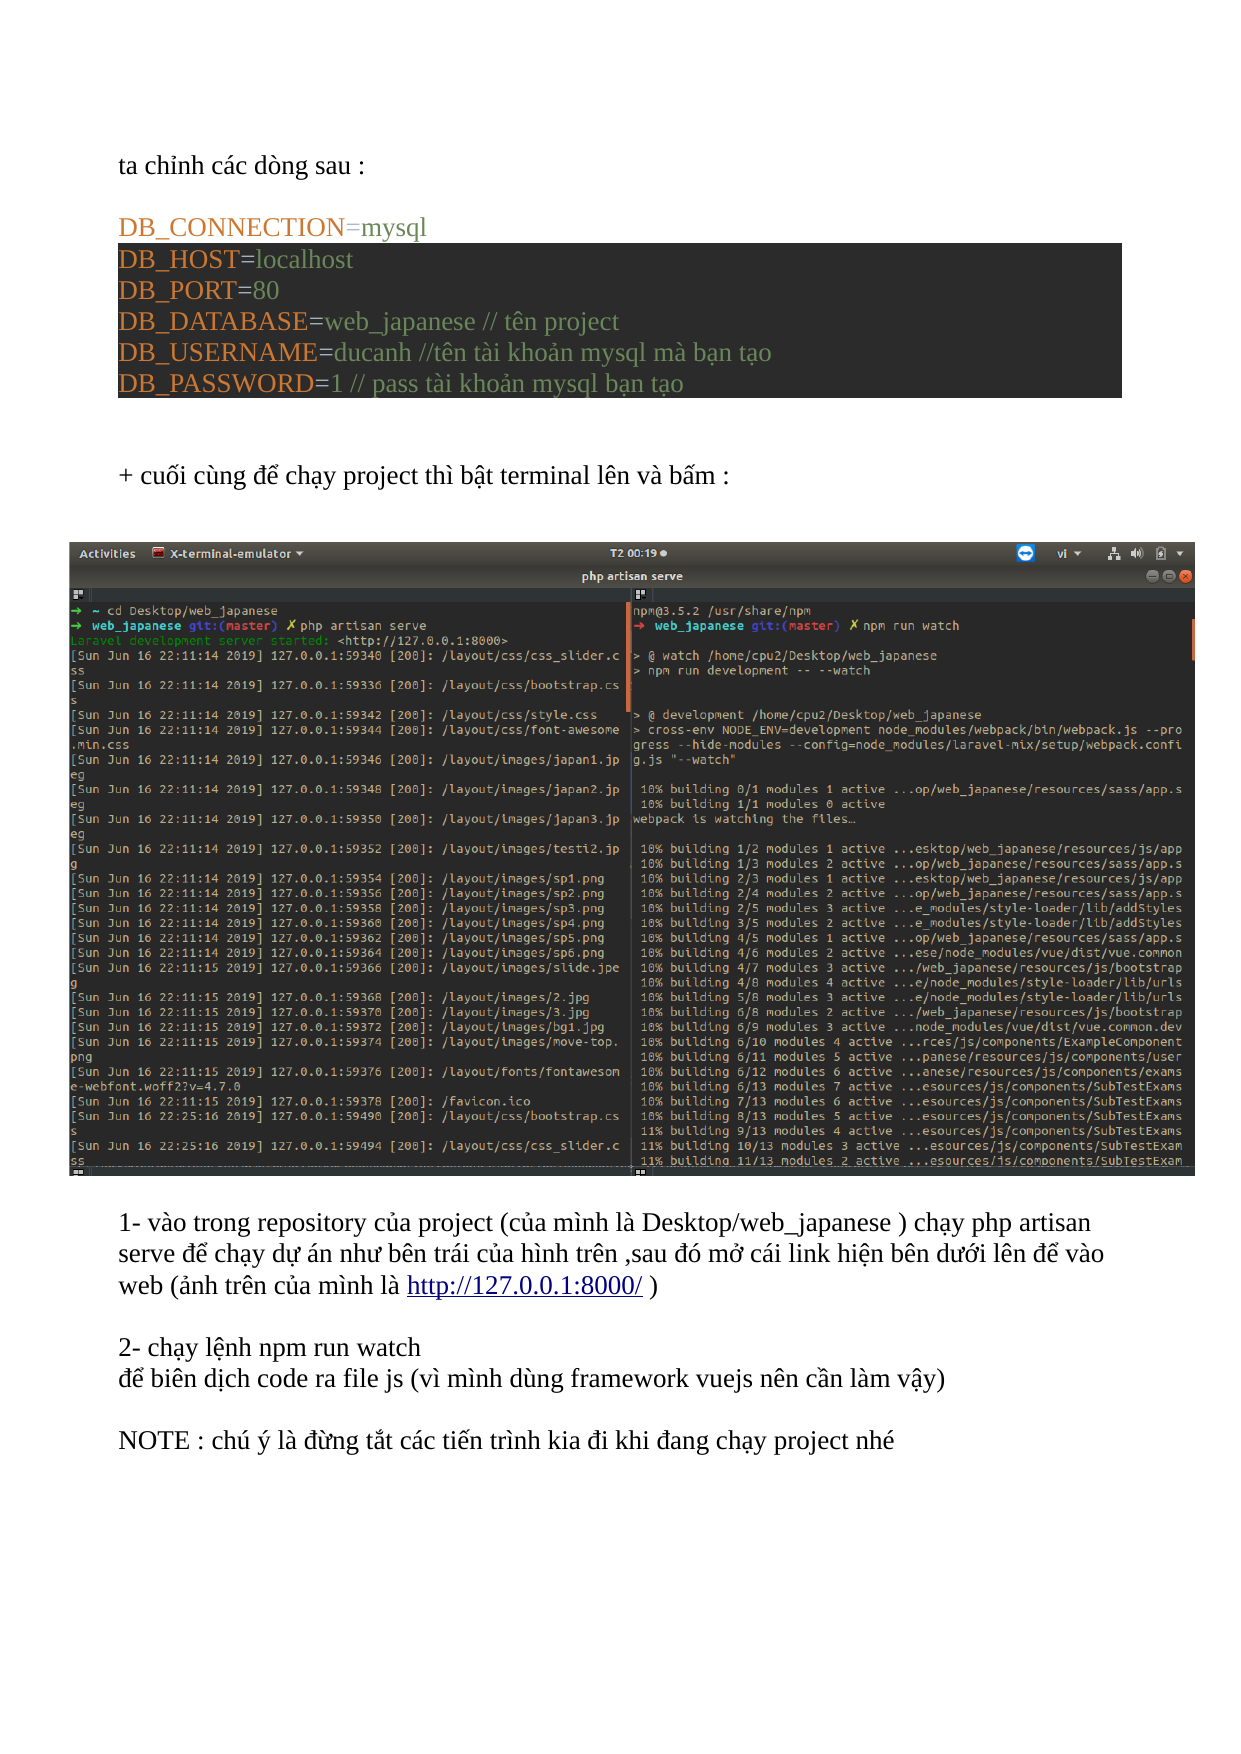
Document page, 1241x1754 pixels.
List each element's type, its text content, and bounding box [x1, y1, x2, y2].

text DB_DATABASE=web_japanese // tên project [118, 305, 1122, 336]
text + cuối cùng để chạy project thì bật terminal lên và bấm : [118, 459, 1122, 490]
text DB_USERNAME=ducanh //tên tài khoản mysql mà bạn tạo [118, 336, 1122, 367]
text NOTE : chú ý là đừng tắt các tiến trình kia đi khi đang chạy project nhé [118, 1424, 1122, 1456]
text 1- vào trong repository của project (của mình là Desktop/web_japanese ) chạy php artisan serve để chạy dự án như bên trái của hình trên ,sau đó mở cái link hiện bên dưới lên để vào web (ảnh trên của mình là http://127.0.0.1:8000/ ) [118, 1206, 1122, 1300]
text DB_PORT=80 [118, 274, 1122, 305]
picture [69, 542, 1195, 1176]
text DB_PASSWORD=1 // pass tài khoản mysql bạn tạo [118, 367, 1122, 398]
text ta chỉnh các dòng sau : [118, 149, 1122, 180]
text DB_HOST=localhost [118, 243, 1122, 274]
text 2- chạy lệnh npm run watch để biên dịch code ra file js (vì mình dùng framework vuejs nên cần làm vậy) [118, 1331, 1122, 1393]
text DB_CONNECTION=mysql [118, 212, 1122, 243]
